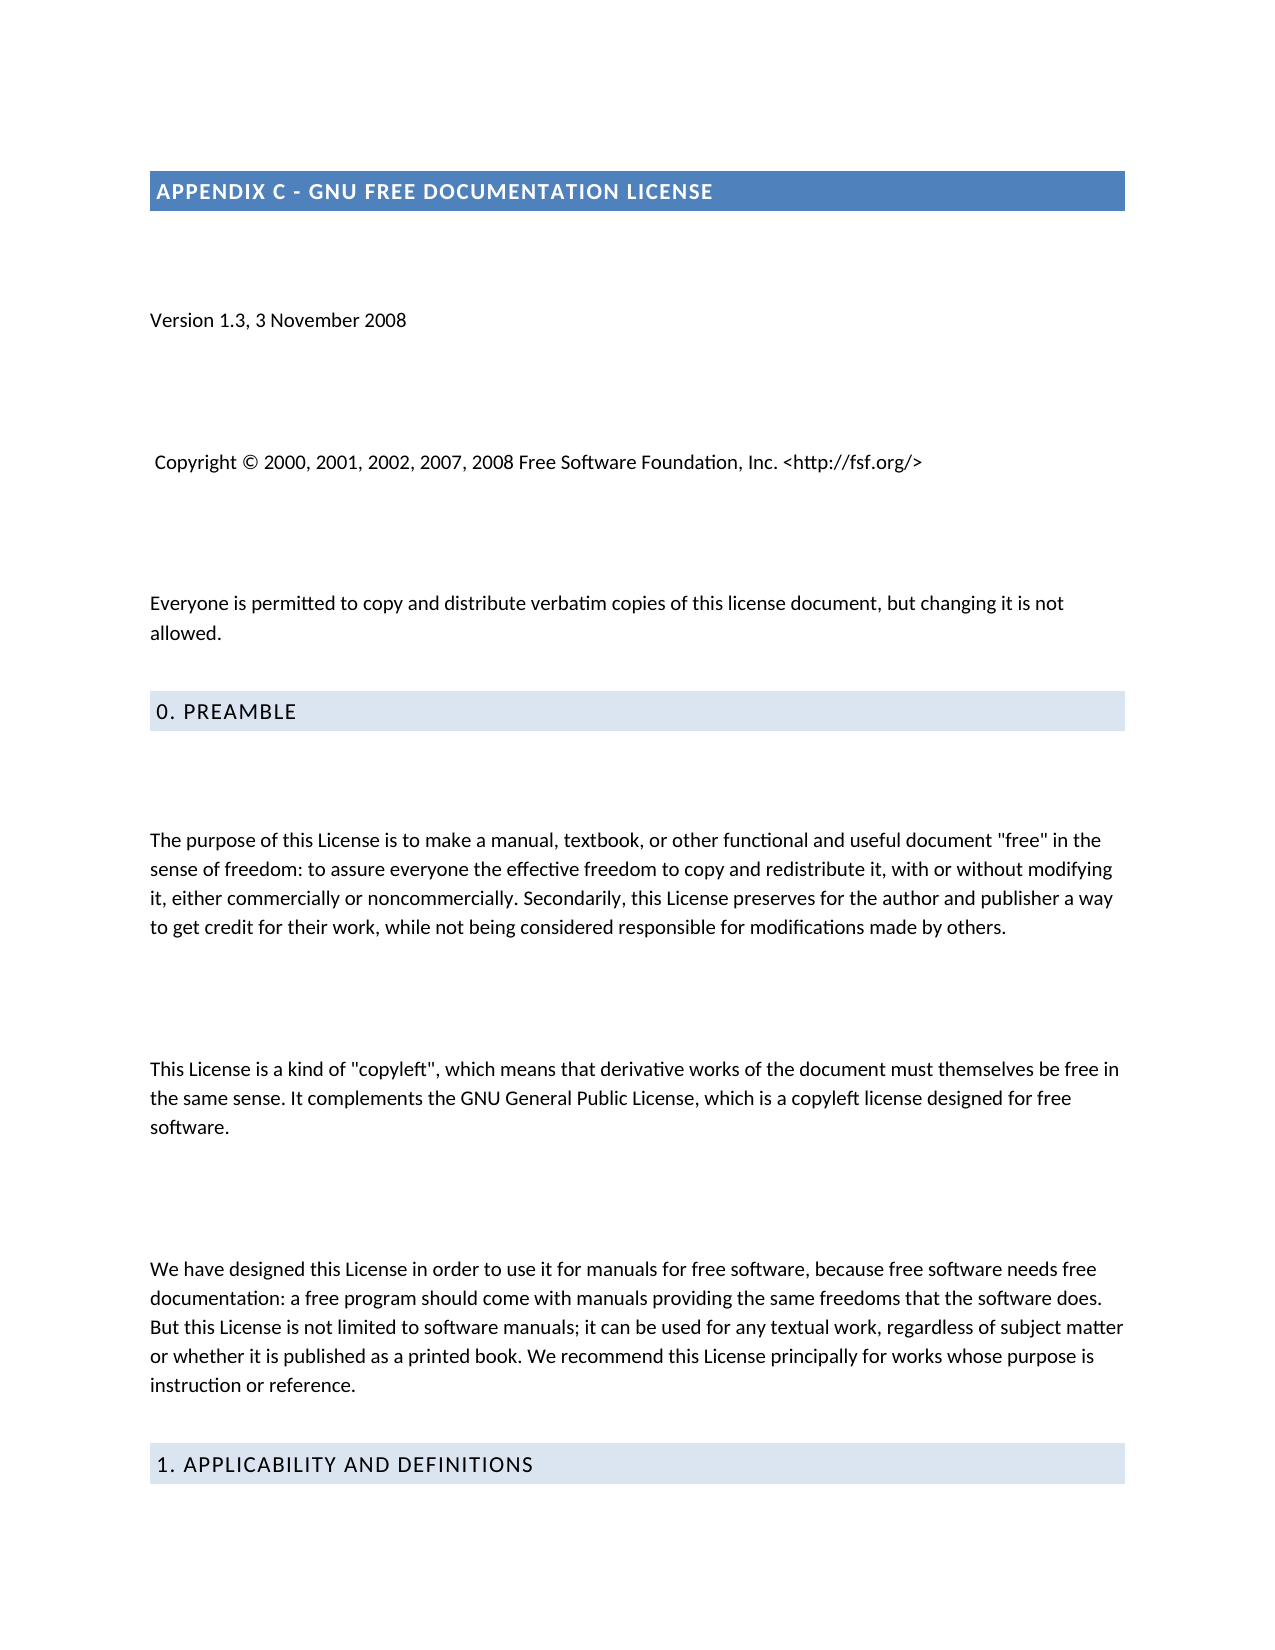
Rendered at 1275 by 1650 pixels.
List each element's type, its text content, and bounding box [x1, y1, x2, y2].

text The purpose of this License is to make a manual, textbook, or other functional and useful document "free" in the sense of freedom: to assure everyone the effective freedom to copy and redistribute it, with or without modifying it, either commercially or noncommercially. Secondarily, this License preserves for the author and publisher a way to get credit for their work, while not being considered responsible for modifications made by others. [150, 827, 1125, 940]
subtitle 0. PREAMBLE [156, 697, 1119, 725]
text Copyright © 2000, 2001, 2002, 2007, 2008 Free Software Foundation, Inc. <http://fsf.org/> [150, 449, 1125, 474]
text Everyone is permitted to copy and distribute verbatim copies of this license document, but changing it is not allowed. [150, 591, 1125, 645]
subtitle 1. APPLICABILITY AND DEFINITIONS [156, 1450, 1119, 1478]
text We have designed this License in order to use it for manuals for free software, because free software needs free documentation: a free program should come with manuals providing the same freedoms that the software does. But this License is not limited to software manuals; it can be used for any textual work, regardless of subject matter or whether it is published as a printed book. We recommend this License principally for works whose purpose is instruction or reference. [150, 1256, 1125, 1398]
subtitle Appendix C - GNU Free Documentation License [156, 177, 1119, 205]
text This License is a kind of "copyleft", which means that derivative works of the document must themselves be free in the same sense. It complements the GNU General Public License, which is a copyleft license designed for free software. [150, 1056, 1125, 1140]
text Version 1.3, 3 November 2008 [150, 307, 1125, 333]
